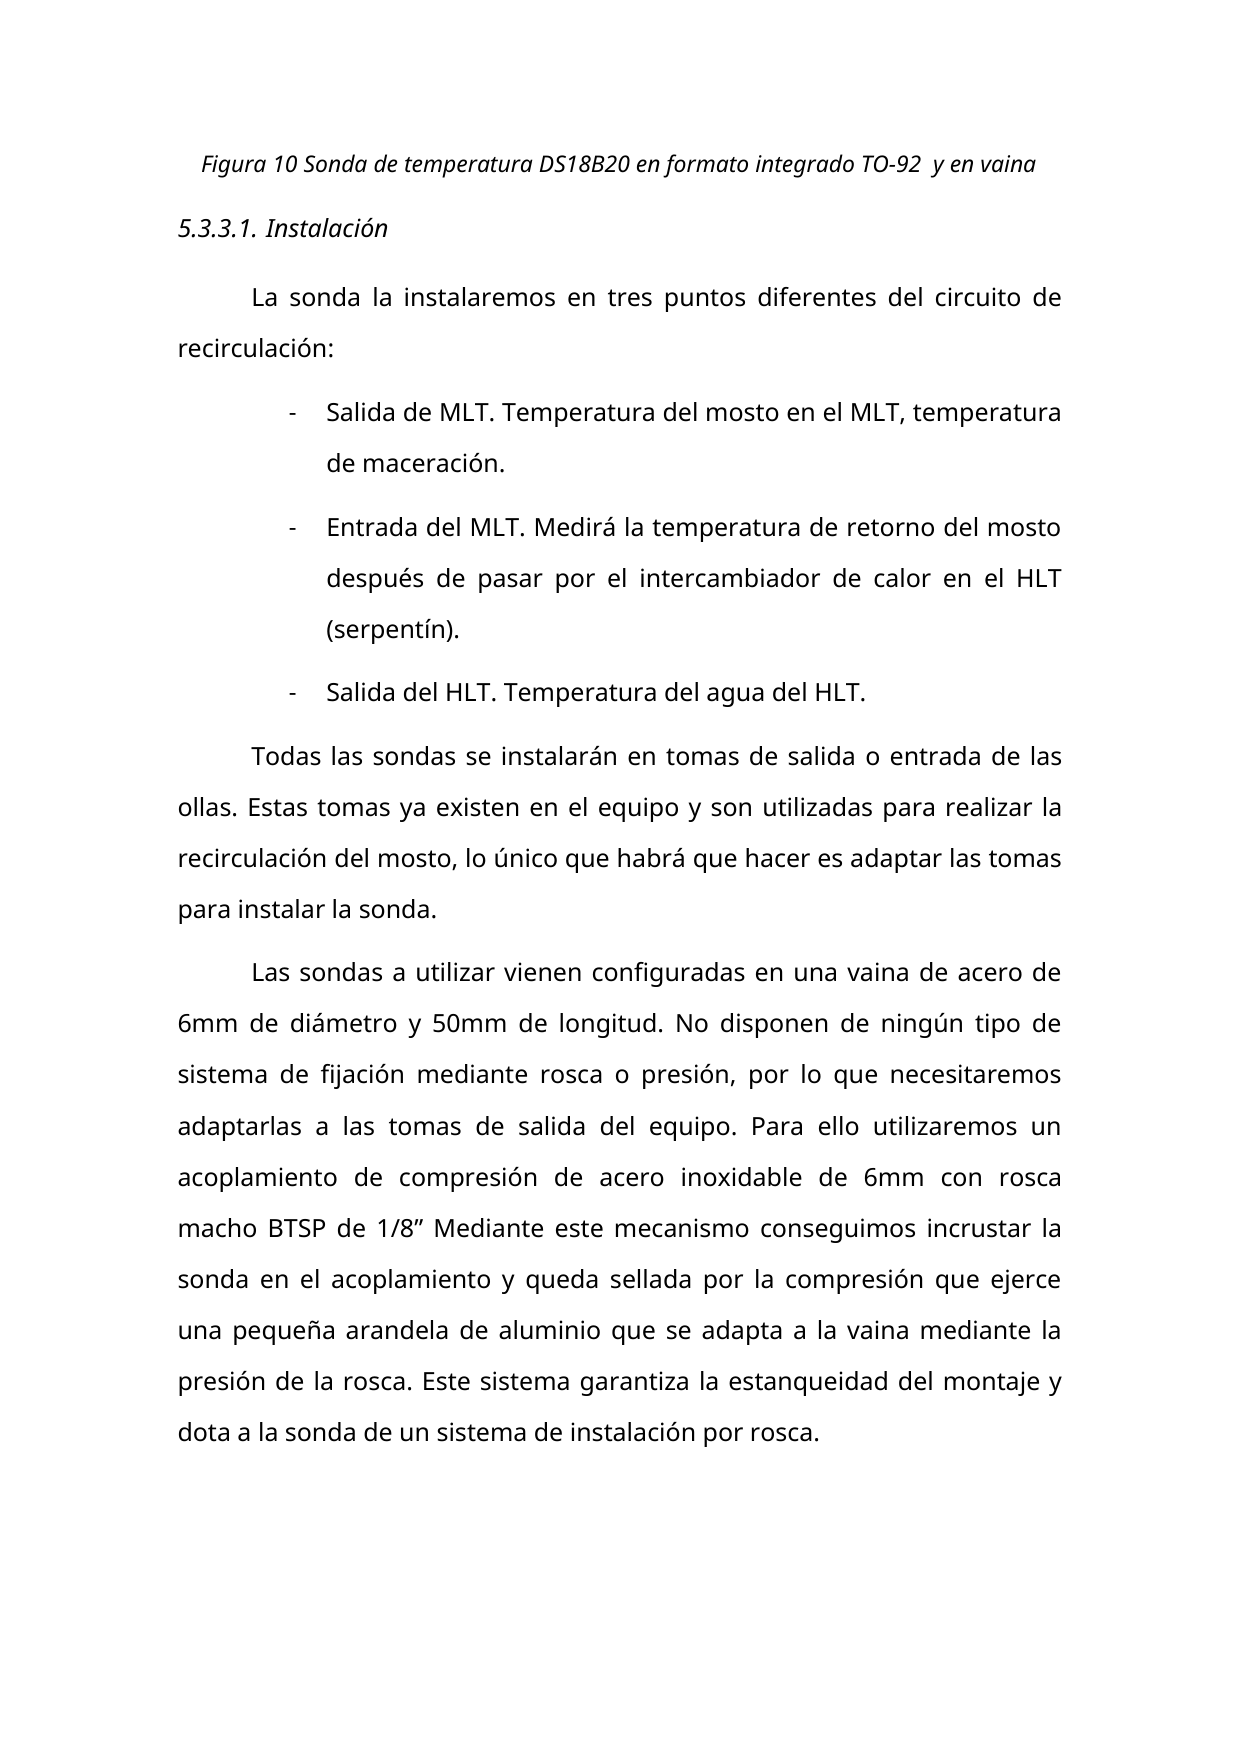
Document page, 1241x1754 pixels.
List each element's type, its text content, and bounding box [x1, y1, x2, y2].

list Salida de MLT. Temperatura del mosto en el MLT, temperatura de maceración. [288, 394, 1063, 480]
text Figura 10 Sonda de temperatura DS18B20 en formato integrado TO-92 y en vaina [177, 148, 1063, 179]
list Salida del HLT. Temperatura del agua del HLT. [288, 675, 1063, 709]
text La sonda la instalaremos en tres puntos diferentes del circuito de recirculación: [177, 280, 1063, 365]
subtitle Instalación [177, 210, 1063, 244]
text Todas las sondas se instalarán en tomas de salida o entrada de las ollas. Estas tomas ya existen en el equipo y son utilizadas para realizar la recirculación del mosto, lo único que habrá que hacer es adaptar las tomas para instalar la sonda. [177, 738, 1063, 926]
list Entrada del MLT. Medirá la temperatura de retorno del mosto después de pasar por el intercambiador de calor en el HLT (serpentín). [288, 509, 1063, 645]
text Las sondas a utilizar vienen configuradas en una vaina de acero de 6mm de diámetro y 50mm de longitud. No disponen de ningún tipo de sistema de fijación mediante rosca o presión, por lo que necesitaremos adaptarlas a las tomas de salida del equipo. Para ello utilizaremos un acoplamiento de compresión de acero inoxidable de 6mm con rosca macho BTSP de 1/8” Mediante este mecanismo conseguimos incrustar la sonda en el acoplamiento y queda sellada por la compresión que ejerce una pequeña arandela de aluminio que se adapta a la vaina mediante la presión de la rosca. Este sistema garantiza la estanqueidad del montaje y dota a la sonda de un sistema de instalación por rosca. [177, 955, 1063, 1448]
